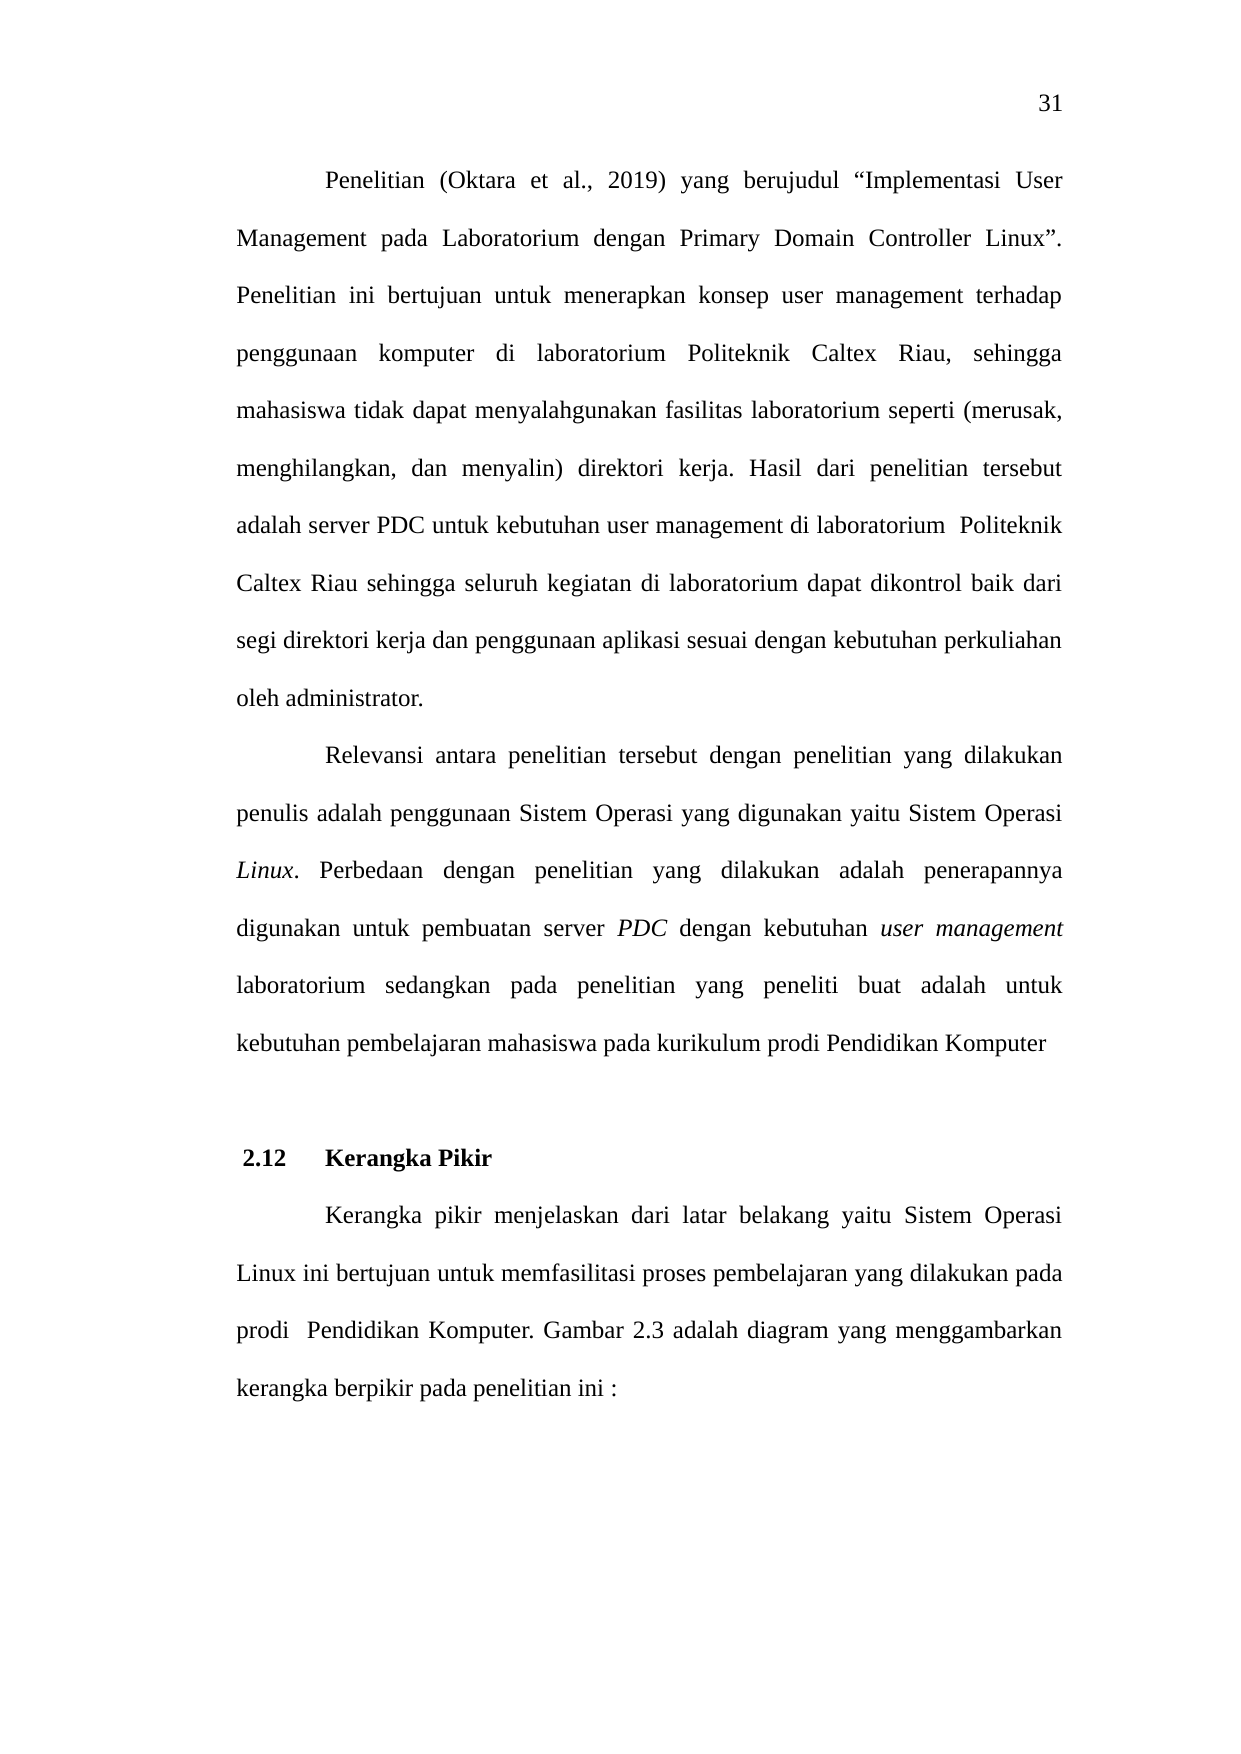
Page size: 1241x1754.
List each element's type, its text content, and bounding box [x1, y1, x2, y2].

subtitle Kerangka Pikir [236, 1143, 1063, 1172]
text Penelitian (Oktara et al., 2019)⁠ yang berujudul “Implementasi User Management pada Laboratorium dengan Primary Domain Controller Linux”. Penelitian ini bertujuan untuk menerapkan konsep user management terhadap penggunaan komputer di laboratorium Politeknik Caltex Riau, sehingga mahasiswa tidak dapat menyalahgunakan fasilitas laboratorium seperti (merusak, menghilangkan, dan menyalin) direktori kerja. Hasil dari penelitian tersebut adalah server PDC untuk kebutuhan user management di laboratorium Politeknik Caltex Riau sehingga seluruh kegiatan di laboratorium dapat dikontrol baik dari segi direktori kerja dan penggunaan aplikasi sesuai dengan kebutuhan perkuliahan oleh administrator. [236, 165, 1063, 712]
text Kerangka pikir menjelaskan dari latar belakang yaitu Sistem Operasi Linux ini bertujuan untuk memfasilitasi proses pembelajaran yang dilakukan pada prodi Pendidikan Komputer. Gambar 2.3 adalah diagram yang menggambarkan kerangka berpikir pada penelitian ini : [236, 1200, 1063, 1402]
text Relevansi antara penelitian tersebut dengan penelitian yang dilakukan penulis adalah penggunaan Sistem Operasi yang digunakan yaitu Sistem Operasi Linux. Perbedaan dengan penelitian yang dilakukan adalah penerapannya digunakan untuk pembuatan server PDC dengan kebutuhan user management laboratorium sedangkan pada penelitian yang peneliti buat adalah untuk kebutuhan pembelajaran mahasiswa pada kurikulum prodi Pendidikan Komputer [236, 740, 1063, 1057]
